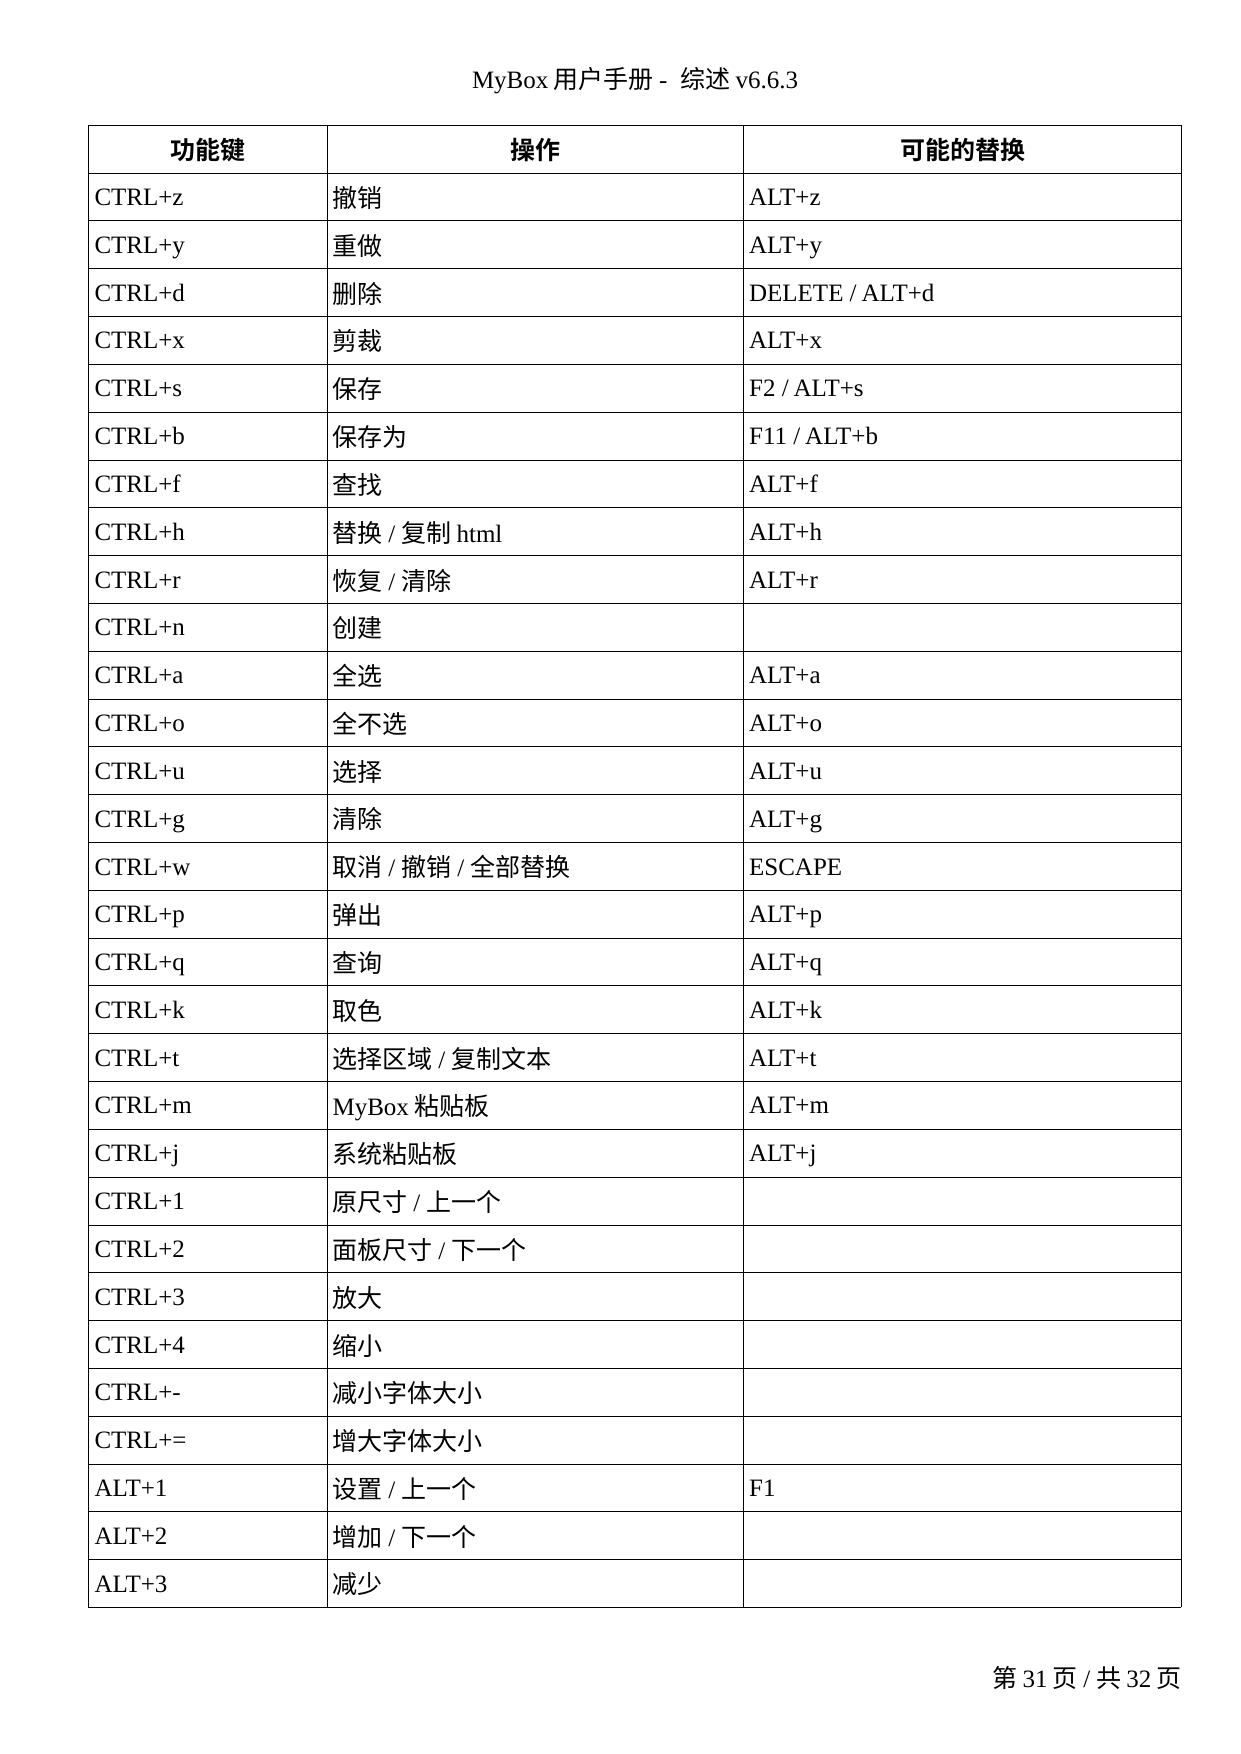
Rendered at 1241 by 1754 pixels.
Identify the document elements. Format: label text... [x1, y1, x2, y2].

table_cell ALT+x [744, 317, 1181, 364]
table_cell 放大 [328, 1273, 743, 1320]
table_cell ESCAPE [744, 843, 1181, 890]
table_cell 重做 [328, 221, 743, 268]
table_cell CTRL+p [89, 891, 327, 938]
table_cell [744, 1369, 1181, 1416]
table_cell 替换 / 复制html [328, 508, 743, 555]
table_cell 创建 [328, 604, 743, 651]
table_cell 面板尺寸 / 下一个 [328, 1226, 743, 1272]
table_header 可能的替换 [744, 126, 1181, 173]
table_header 功能键 [89, 126, 327, 173]
table_cell ALT+a [744, 652, 1181, 698]
table_cell CTRL+b [89, 413, 327, 459]
table_cell ALT+h [744, 508, 1181, 555]
table_cell ALT+3 [89, 1560, 327, 1607]
table_cell ALT+2 [89, 1512, 327, 1559]
table_cell ALT+r [744, 556, 1181, 603]
table_cell CTRL+w [89, 843, 327, 890]
table_cell ALT+j [744, 1130, 1181, 1177]
table_cell [744, 604, 1181, 651]
table_cell ALT+t [744, 1034, 1181, 1081]
table_cell F11 / ALT+b [744, 413, 1181, 459]
table_cell 删除 [328, 269, 743, 316]
table_cell ALT+g [744, 795, 1181, 842]
table_cell ALT+u [744, 747, 1181, 794]
table_cell F1 [744, 1465, 1181, 1511]
table_cell [744, 1178, 1181, 1224]
table_cell CTRL+h [89, 508, 327, 555]
table_cell ALT+q [744, 939, 1181, 985]
table_cell CTRL+o [89, 700, 327, 746]
table_cell 减小字体大小 [328, 1369, 743, 1416]
table_cell 取色 [328, 986, 743, 1033]
table_cell CTRL+u [89, 747, 327, 794]
table_cell 撤销 [328, 174, 743, 220]
table_cell 保存为 [328, 413, 743, 459]
table_cell CTRL+a [89, 652, 327, 698]
table_cell MyBox粘贴板 [328, 1082, 743, 1129]
table_cell 选择 [328, 747, 743, 794]
table_cell [744, 1321, 1181, 1368]
table_cell CTRL+t [89, 1034, 327, 1081]
table_cell ALT+k [744, 986, 1181, 1033]
table_cell CTRL+x [89, 317, 327, 364]
table_cell 取消 / 撤销 / 全部替换 [328, 843, 743, 890]
table_cell 系统粘贴板 [328, 1130, 743, 1177]
table_cell 增大字体大小 [328, 1417, 743, 1463]
table_cell CTRL+3 [89, 1273, 327, 1320]
table_cell 设置 / 上一个 [328, 1465, 743, 1511]
table_cell CTRL+- [89, 1369, 327, 1416]
table_cell 保存 [328, 365, 743, 412]
table_cell 全选 [328, 652, 743, 698]
table_cell CTRL+n [89, 604, 327, 651]
table_cell 减少 [328, 1560, 743, 1607]
table_cell [744, 1417, 1181, 1463]
table_cell CTRL+s [89, 365, 327, 412]
table_cell CTRL+k [89, 986, 327, 1033]
table_cell CTRL+1 [89, 1178, 327, 1224]
table_cell DELETE / ALT+d [744, 269, 1181, 316]
table_cell CTRL+r [89, 556, 327, 603]
table_cell ALT+1 [89, 1465, 327, 1511]
table_cell F2 / ALT+s [744, 365, 1181, 412]
table_cell 查询 [328, 939, 743, 985]
table_cell CTRL+m [89, 1082, 327, 1129]
table_cell 选择区域 / 复制文本 [328, 1034, 743, 1081]
table_cell ALT+z [744, 174, 1181, 220]
table_cell ALT+y [744, 221, 1181, 268]
table_cell CTRL+j [89, 1130, 327, 1177]
table_header 操作 [328, 126, 743, 173]
table_cell 恢复 / 清除 [328, 556, 743, 603]
table_cell 原尺寸 / 上一个 [328, 1178, 743, 1224]
table_cell CTRL+= [89, 1417, 327, 1463]
table_cell 全不选 [328, 700, 743, 746]
table_cell 剪裁 [328, 317, 743, 364]
table_cell [744, 1512, 1181, 1559]
table_cell ALT+o [744, 700, 1181, 746]
table_cell ALT+f [744, 461, 1181, 507]
table_cell CTRL+f [89, 461, 327, 507]
table_cell CTRL+g [89, 795, 327, 842]
table_cell 查找 [328, 461, 743, 507]
table_cell 缩小 [328, 1321, 743, 1368]
table_cell [744, 1273, 1181, 1320]
table_cell 弹出 [328, 891, 743, 938]
table_cell [744, 1226, 1181, 1272]
table_cell ALT+m [744, 1082, 1181, 1129]
table_cell [744, 1560, 1181, 1607]
table_cell CTRL+d [89, 269, 327, 316]
table_cell CTRL+q [89, 939, 327, 985]
table_cell CTRL+y [89, 221, 327, 268]
table_cell 增加 / 下一个 [328, 1512, 743, 1559]
table_cell 清除 [328, 795, 743, 842]
table_cell CTRL+z [89, 174, 327, 220]
table_cell ALT+p [744, 891, 1181, 938]
table_cell CTRL+2 [89, 1226, 327, 1272]
table_cell CTRL+4 [89, 1321, 327, 1368]
